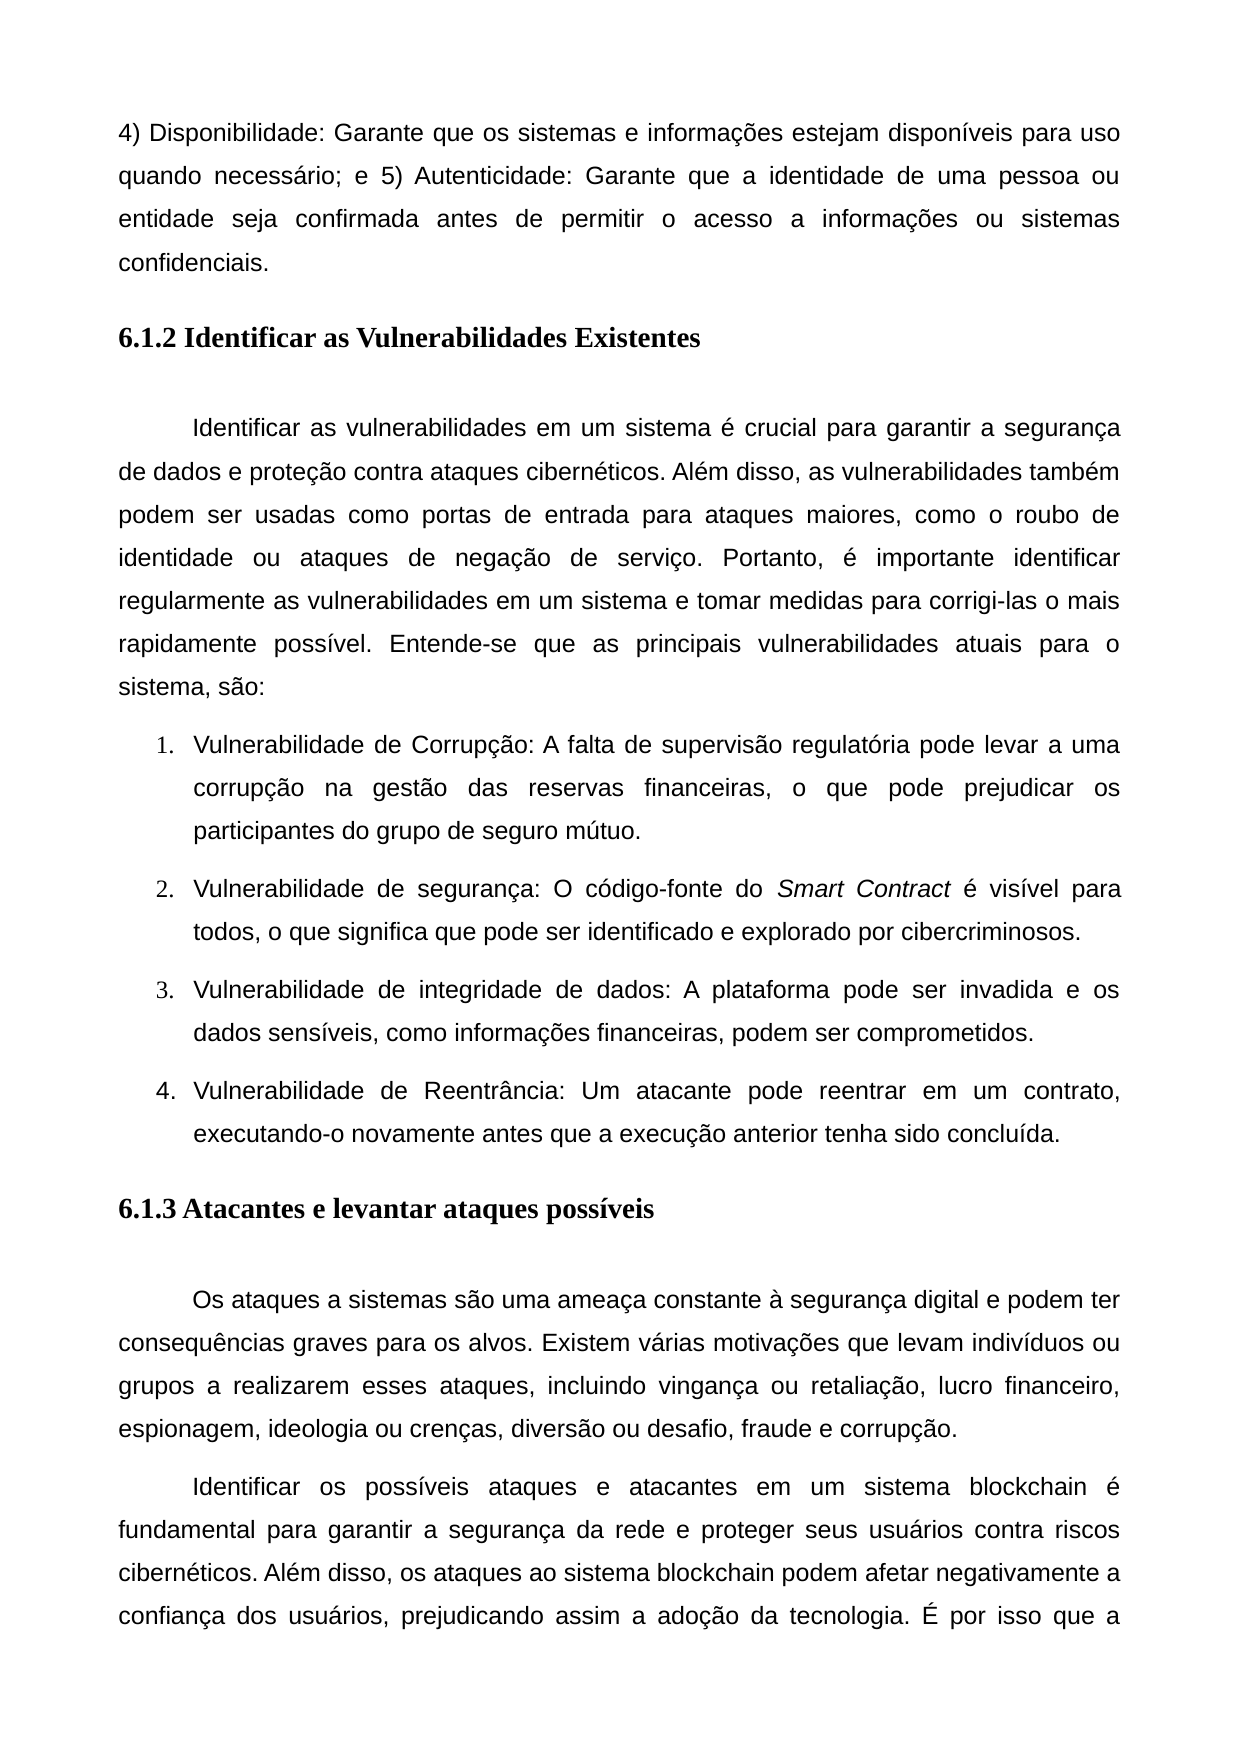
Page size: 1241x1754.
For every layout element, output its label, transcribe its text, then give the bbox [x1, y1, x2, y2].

list Vulnerabilidade de integridade de dados: A plataforma pode ser invadida e os dados sensíveis, como informações financeiras, podem ser comprometidos. [156, 975, 1122, 1047]
subtitle 6.1.3 Atacantes e levantar ataques possíveis [118, 1191, 1122, 1225]
text Identificar as vulnerabilidades em um sistema é crucial para garantir a segurança de dados e proteção contra ataques cibernéticos. Além disso, as vulnerabilidades também podem ser usadas como portas de entrada para ataques maiores, como o roubo de identidade ou ataques de negação de serviço. Portanto, é importante identificar regularmente as vulnerabilidades em um sistema e tomar medidas para corrigi-las o mais rapidamente possível. Entende-se que as principais vulnerabilidades atuais para o sistema, são: [118, 413, 1122, 701]
list Vulnerabilidade de segurança: O código-fonte do Smart Contract é visível para todos, o que significa que pode ser identificado e explorado por cibercriminosos. [156, 874, 1122, 946]
text Identificar os possíveis ataques e atacantes em um sistema blockchain é fundamental para garantir a segurança da rede e proteger seus usuários contra riscos cibernéticos. Além disso, os ataques ao sistema blockchain podem afetar negativamente a confiança dos usuários, prejudicando assim a adoção da tecnologia. É por isso que a [118, 1472, 1122, 1630]
text 4) Disponibilidade: Garante que os sistemas e informações estejam disponíveis para uso quando necessário; e 5) Autenticidade: Garante que a identidade de uma pessoa ou entidade seja confirmada antes de permitir o acesso a informações ou sistemas confidenciais. [118, 118, 1122, 276]
subtitle 6.1.2 Identificar as Vulnerabilidades Existentes [118, 320, 1122, 353]
list Vulnerabilidade de Corrupção: A falta de supervisão regulatória pode levar a uma corrupção na gestão das reservas financeiras, o que pode prejudicar os participantes do grupo de seguro mútuo. [156, 730, 1122, 845]
list Vulnerabilidade de Reentrância: Um atacante pode reentrar em um contrato, executando-o novamente antes que a execução anterior tenha sido concluída. [156, 1076, 1122, 1148]
text Os ataques a sistemas são uma ameaça constante à segurança digital e podem ter consequências graves para os alvos. Existem várias motivações que levam indivíduos ou grupos a realizarem esses ataques, incluindo vingança ou retaliação, lucro financeiro, espionagem, ideologia ou crenças, diversão ou desafio, fraude e corrupção. [118, 1285, 1122, 1443]
